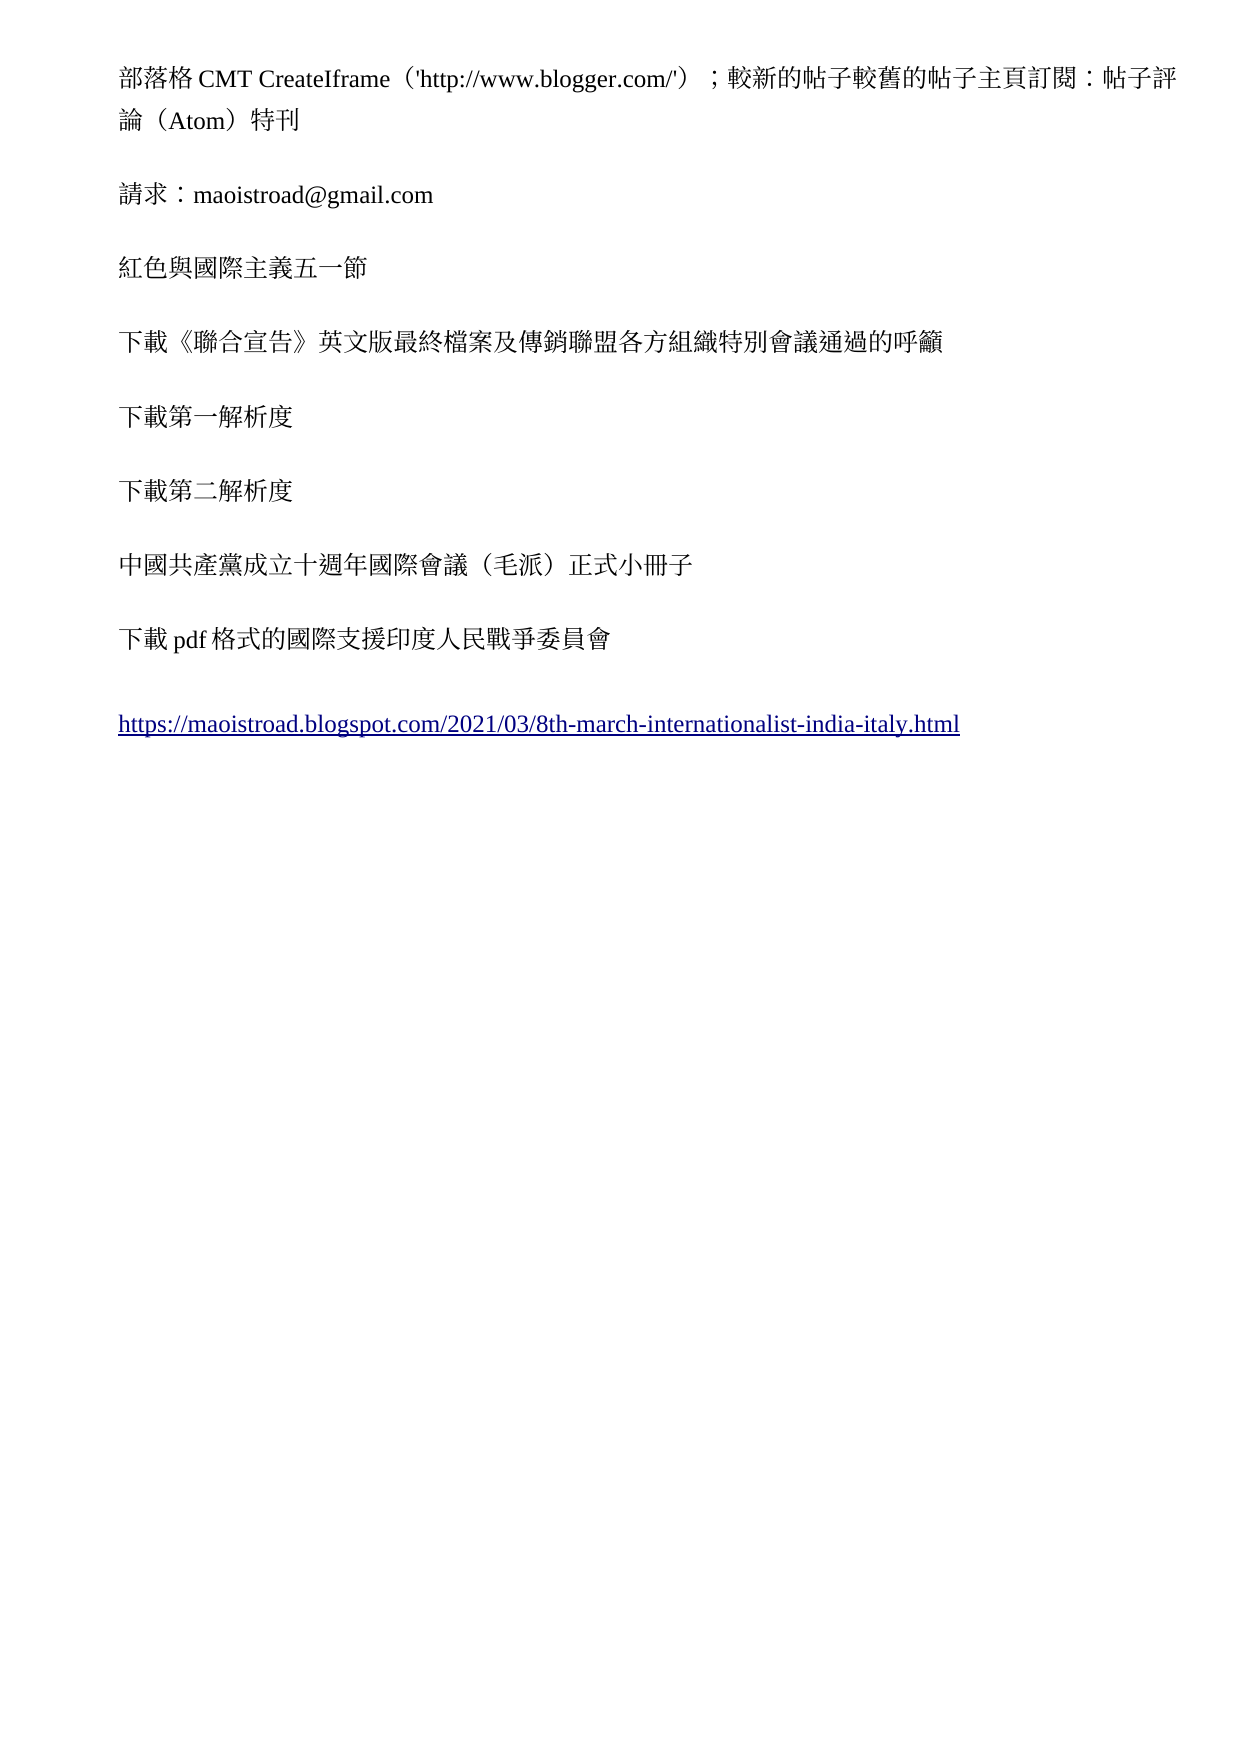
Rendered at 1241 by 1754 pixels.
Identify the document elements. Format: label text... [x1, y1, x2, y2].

text 部落格CMT CreateIframe（'http://www.blogger.com/'）；較新的帖子較舊的帖子主頁訂閱：帖子評論（Atom）特刊 請求：maoistroad@gmail.com 紅色與國際主義五一節 下載《聯合宣告》英文版最終檔案及傳銷聯盟各方組織特別會議通過的呼籲 下載第一解析度 下載第二解析度 中國共產黨成立十週年國際會議（毛派）正式小冊子 下載pdf格式的國際支援印度人民戰爭委員會 [118, 59, 1181, 656]
text https://maoistroad.blogspot.com/2021/03/8th-march-internationalist-india-italy.html [118, 676, 1181, 738]
